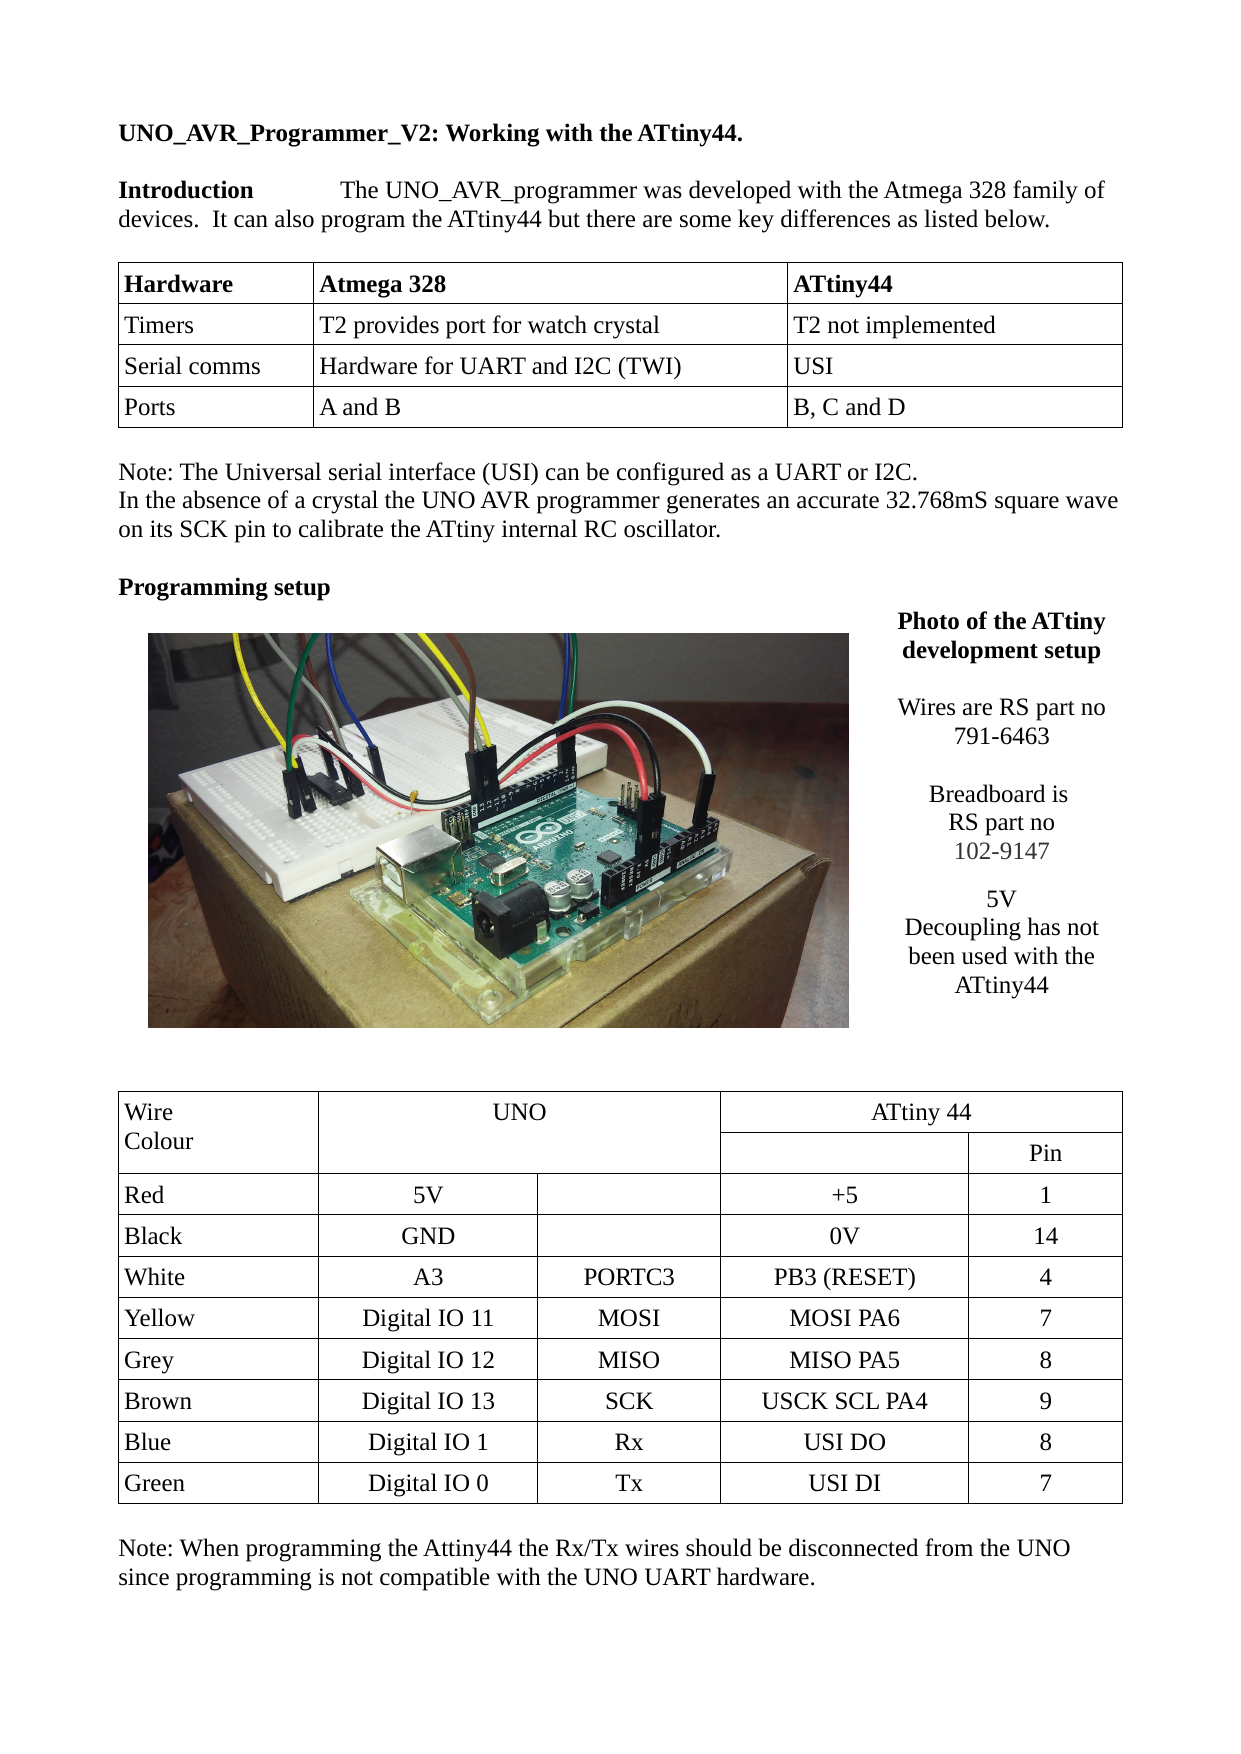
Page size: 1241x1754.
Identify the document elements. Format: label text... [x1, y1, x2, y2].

text Programming setup [118, 572, 1122, 600]
table_header Hardware [119, 263, 313, 303]
table_cell [721, 1133, 968, 1173]
table_cell USI [788, 345, 1122, 386]
table_cell Black [119, 1215, 318, 1256]
table_cell 7 [969, 1463, 1122, 1503]
table_cell Ports [119, 387, 313, 427]
text Introduction The UNO_AVR_programmer was developed with the Atmega 328 family of devices. It can also program the ATtiny44 but there are some key differences as listed below. [118, 176, 1122, 233]
table_cell USI DO [721, 1422, 968, 1462]
table_cell Digital IO 13 [319, 1380, 537, 1421]
table_cell Timers [119, 304, 313, 344]
table_cell Tx [538, 1463, 720, 1503]
table_cell +5 [721, 1174, 968, 1214]
table_header Photo of the ATtiny development setup Wires are RS part no 791-6463 Breadboard is RS part no 102-9147 5V Decoupling has not been used with the ATtiny44 [880, 600, 1123, 1062]
table_cell MISO PA5 [721, 1339, 968, 1379]
table_cell [538, 1174, 720, 1214]
picture [148, 633, 849, 1028]
table_cell [538, 1215, 720, 1256]
table_cell 7 [969, 1298, 1122, 1338]
table_header [118, 600, 880, 1062]
table_cell Grey [119, 1339, 318, 1379]
table_cell T2 not implemented [788, 304, 1122, 344]
table_cell PORTC3 [538, 1257, 720, 1297]
table_header UNO [319, 1092, 720, 1173]
table_cell Green [119, 1463, 318, 1503]
table_cell GND [319, 1215, 537, 1256]
text Note: When programming the Attiny44 the Rx/Tx wires should be disconnected from the UNO since programming is not compatible with the UNO UART hardware. [118, 1533, 1122, 1590]
table_cell 1 [969, 1174, 1122, 1214]
table_cell PB3 (RESET) [721, 1257, 968, 1297]
table_cell 0V [721, 1215, 968, 1256]
table_cell A3 [319, 1257, 537, 1297]
table_cell 4 [969, 1257, 1122, 1297]
table_cell White [119, 1257, 318, 1297]
table_cell Yellow [119, 1298, 318, 1338]
table_cell Serial comms [119, 345, 313, 386]
table_header Atmega 328 [314, 263, 787, 303]
table_header Wire Colour [119, 1092, 318, 1173]
table_cell MOSI PA6 [721, 1298, 968, 1338]
text Note: The Universal serial interface (USI) can be configured as a UART or I2C. [118, 457, 1122, 485]
table_cell USI DI [721, 1463, 968, 1503]
table_cell Digital IO 11 [319, 1298, 537, 1338]
table_cell 9 [969, 1380, 1122, 1421]
table_header ATtiny 44 [721, 1092, 1122, 1132]
table_cell T2 provides port for watch crystal [314, 304, 787, 344]
text UNO_AVR_Programmer_V2: Working with the ATtiny44. [118, 118, 1122, 147]
table_header ATtiny44 [788, 263, 1122, 303]
table_cell MOSI [538, 1298, 720, 1338]
table_cell Digital IO 1 [319, 1422, 537, 1462]
table_cell B, C and D [788, 387, 1122, 427]
table_cell Red [119, 1174, 318, 1214]
table_cell A and B [314, 387, 787, 427]
table_cell 8 [969, 1422, 1122, 1462]
table_cell USCK SCL PA4 [721, 1380, 968, 1421]
text In the absence of a crystal the UNO AVR programmer generates an accurate 32.768mS square wave on its SCK pin to calibrate the ATtiny internal RC oscillator. [118, 485, 1122, 543]
table_cell Digital IO 12 [319, 1339, 537, 1379]
table_cell Brown [119, 1380, 318, 1421]
table_cell SCK [538, 1380, 720, 1421]
table_cell Digital IO 0 [319, 1463, 537, 1503]
table_cell 5V [319, 1174, 537, 1214]
table_cell 8 [969, 1339, 1122, 1379]
table_cell 14 [969, 1215, 1122, 1256]
table_cell Blue [119, 1422, 318, 1462]
table_cell MISO [538, 1339, 720, 1379]
table_cell Hardware for UART and I2C (TWI) [314, 345, 787, 386]
table_cell Pin [969, 1133, 1122, 1173]
table_cell Rx [538, 1422, 720, 1462]
